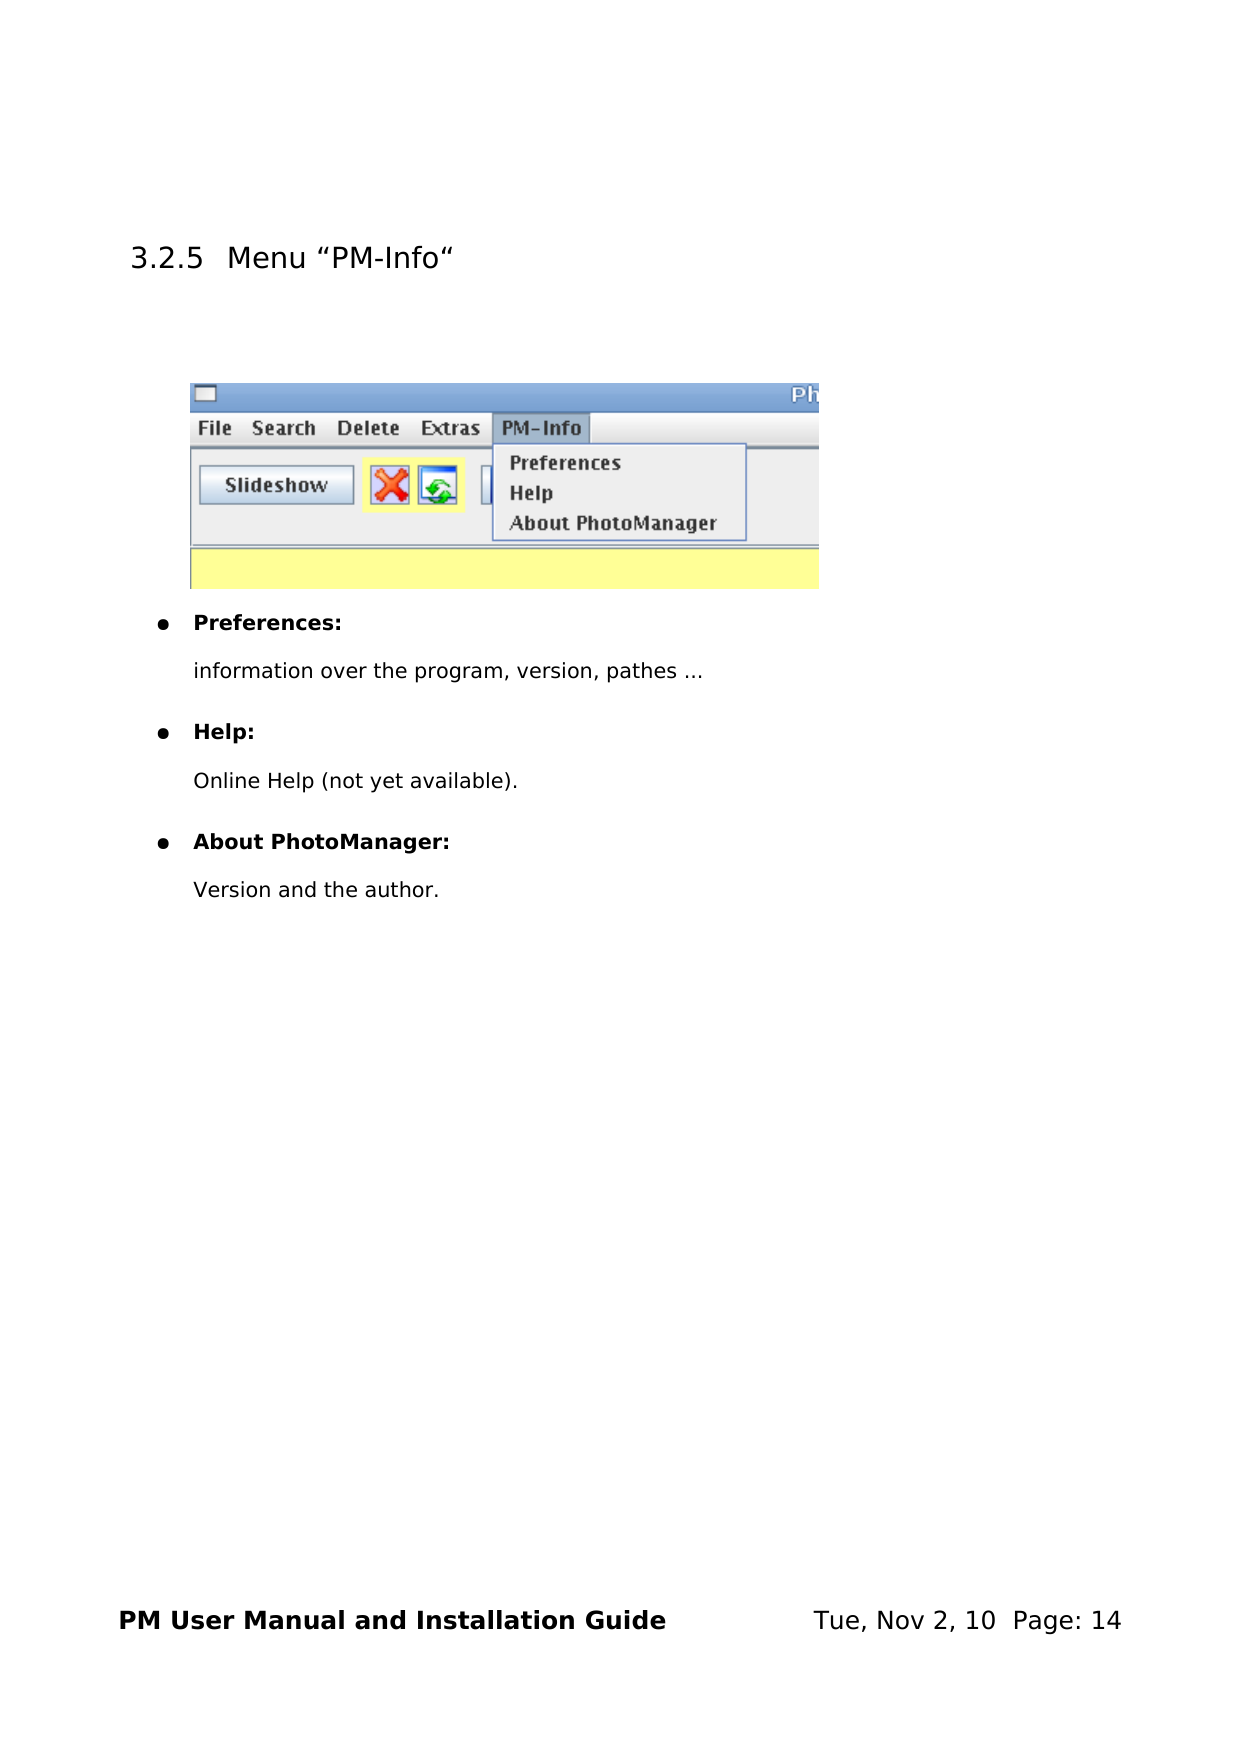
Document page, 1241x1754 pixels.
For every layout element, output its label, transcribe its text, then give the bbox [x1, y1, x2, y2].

list Help: Online Help (not yet available). [156, 720, 1122, 817]
picture [190, 383, 819, 589]
subtitle Menu “PM-Info“ [130, 241, 1122, 275]
list Preferences: information over the program, version, pathes ... [156, 611, 1122, 708]
list About PhotoManager: Version and the author. [156, 830, 1122, 951]
list [156, 118, 1122, 167]
